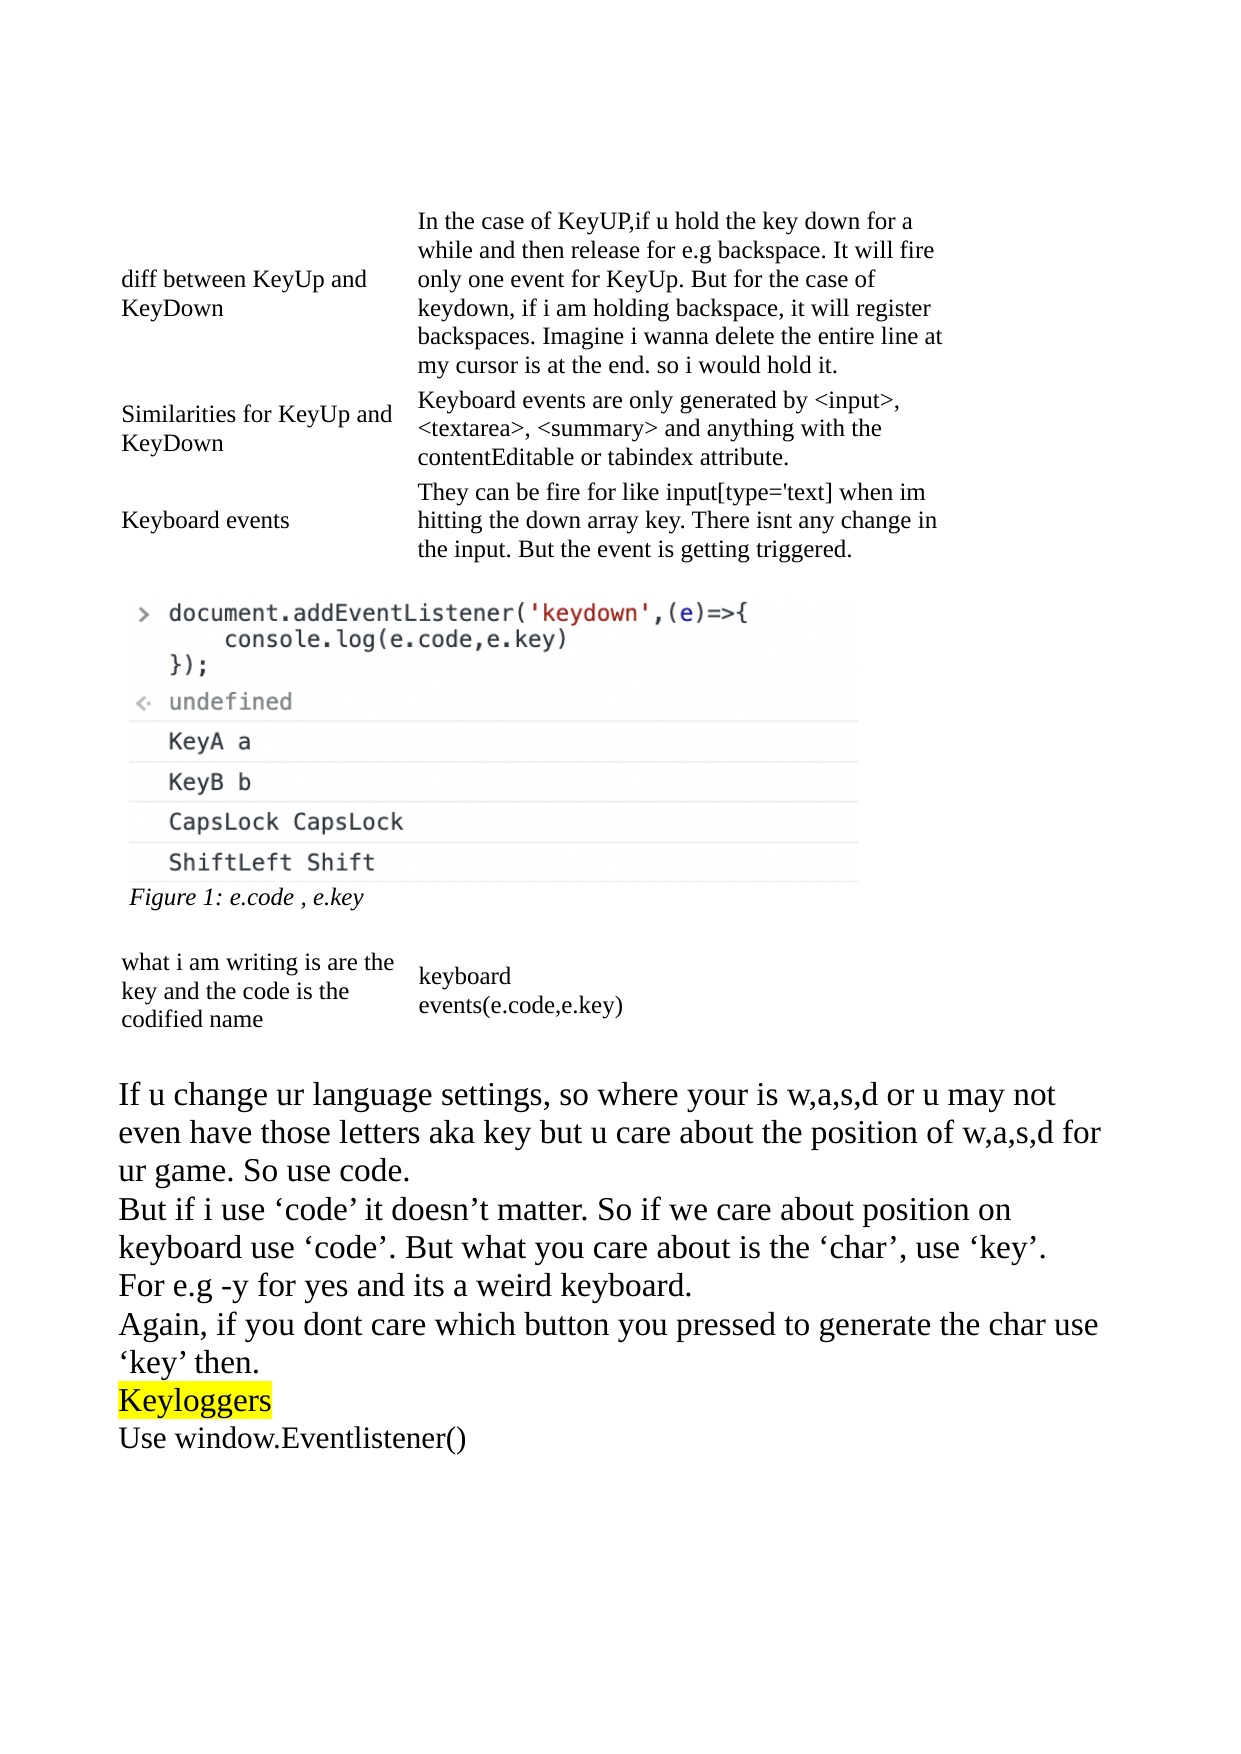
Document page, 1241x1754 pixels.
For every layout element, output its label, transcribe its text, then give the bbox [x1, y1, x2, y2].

picture [129, 598, 859, 882]
text Figure 1: e.code , e.key [129, 882, 858, 911]
table_header keyboard events(e.code,e.key) [415, 944, 716, 1036]
text If u change ur language settings, so where your is w,a,s,d or u may not even have those letters aka key but u care about the position of w,a,s,d for ur game. So use code. [118, 1074, 1122, 1189]
text Keyloggers [118, 1381, 1122, 1419]
text Again, if you dont care which button you pressed to generate the char use ‘key’ then. [118, 1304, 1122, 1381]
text For e.g -y for yes and its a weird keyboard. [118, 1266, 1122, 1304]
text Use window.Eventlistener() [118, 1419, 1122, 1455]
table_cell Keyboard events are only generated by <input>, <textarea>, <summary> and anything with the contentEditable or tabindex attribute. [414, 382, 971, 474]
table_header what i am writing is are the key and the code is the codified name [118, 944, 415, 1036]
table_header diff between KeyUp and KeyDown [118, 204, 414, 382]
text But if i use ‘code’ it doesn’t matter. So if we care about position on keyboard use ‘code’. But what you care about is the ‘char’, use ‘key’. [118, 1189, 1122, 1266]
table_cell Keyboard events [118, 474, 414, 566]
table_header In the case of KeyUP,if u hold the key down for a while and then release for e.g backspace. It will fire only one event for KeyUp. But for the case of keydown, if i am holding backspace, it will register backspaces. Imagine i wanna delete the entire line at my cursor is at the end. so i would hold it. [414, 204, 971, 382]
table_cell Similarities for KeyUp and KeyDown [118, 382, 414, 474]
table_cell They can be fire for like input[type='text] when im hitting the down array key. There isnt any change in the input. But the event is getting triggered. [414, 474, 971, 566]
